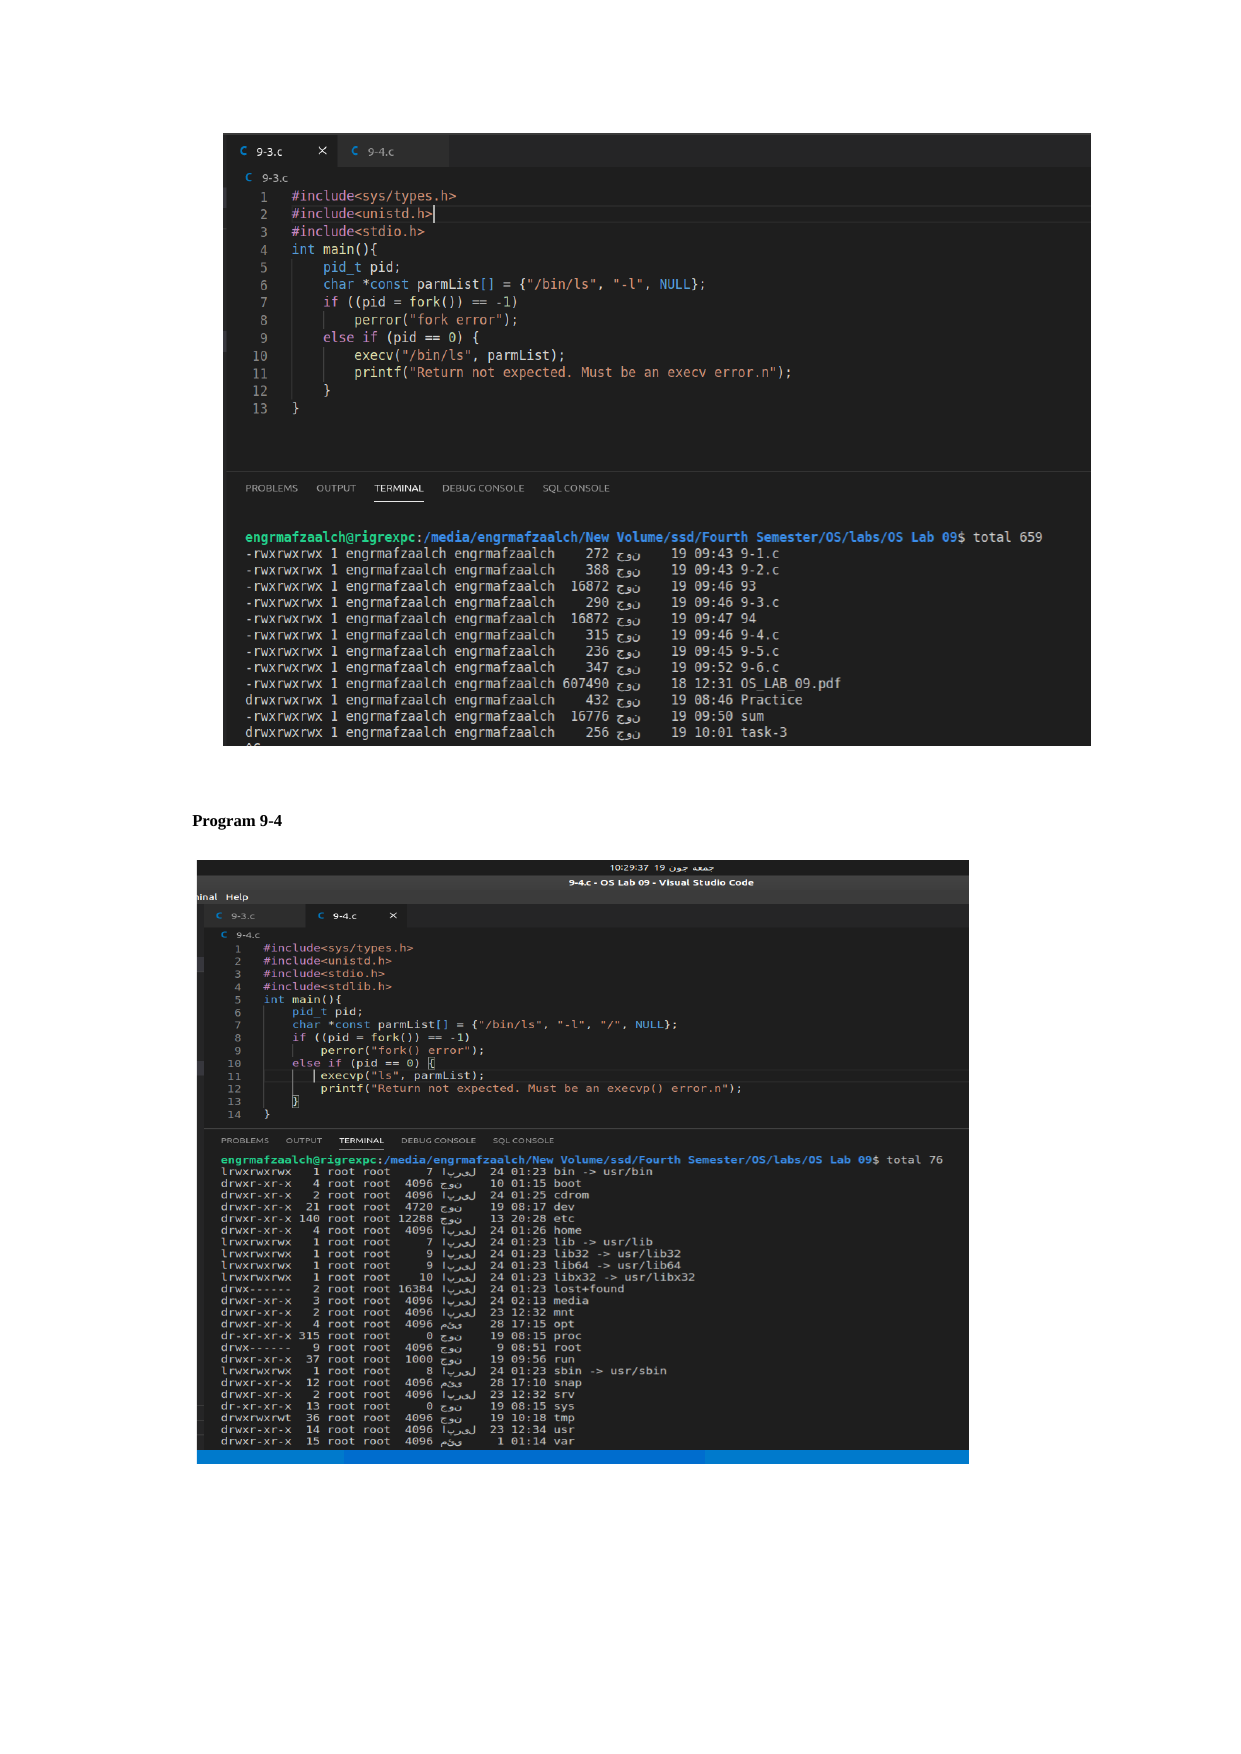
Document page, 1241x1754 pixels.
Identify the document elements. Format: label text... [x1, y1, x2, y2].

picture [196, 860, 372, 1464]
picture [223, 133, 428, 746]
text Program 9-4 [118, 803, 1122, 832]
